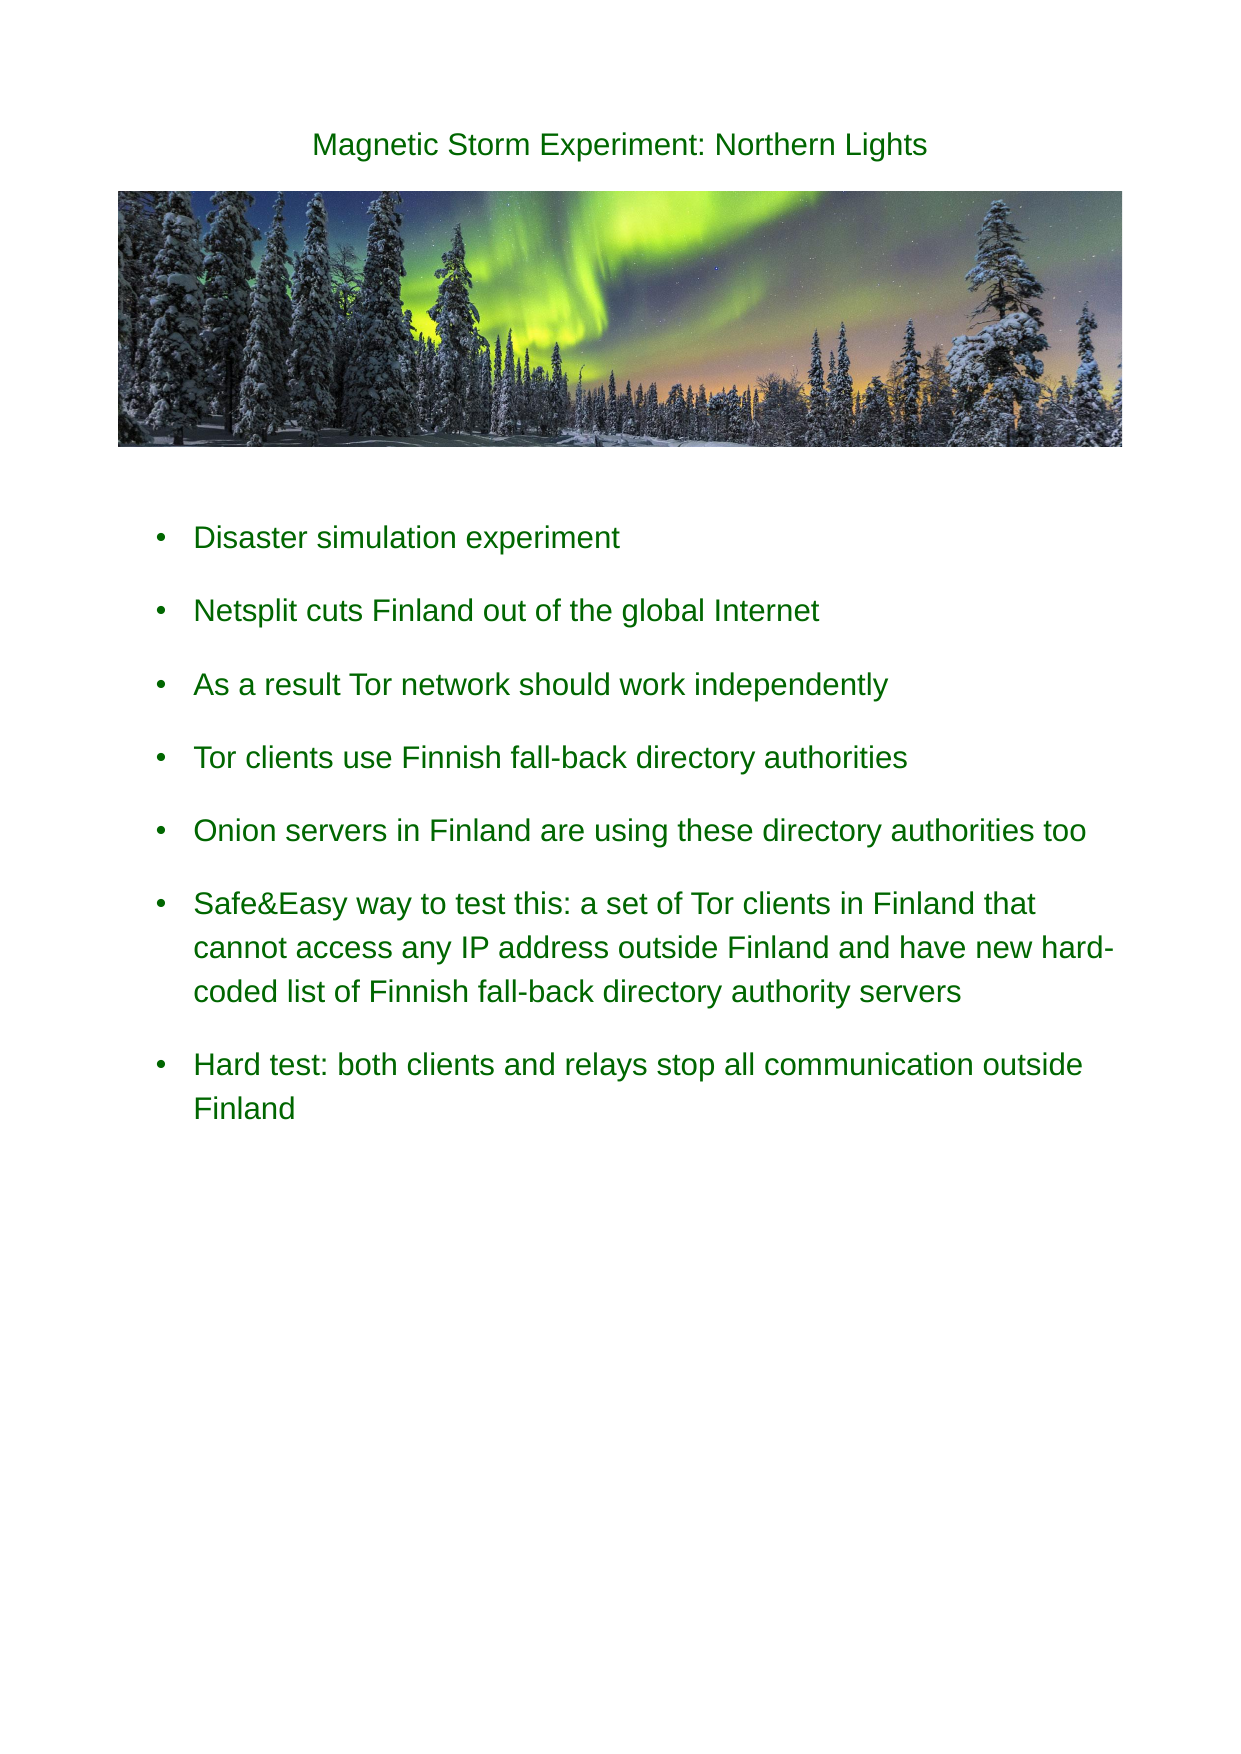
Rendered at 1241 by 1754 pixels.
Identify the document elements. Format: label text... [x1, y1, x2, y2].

list As a result Tor network should work independently [156, 658, 1122, 702]
picture [118, 191, 1123, 447]
list Hard test: both clients and relays stop all communication outside Finland [156, 1038, 1122, 1126]
list Tor clients use Finnish fall-back directory authorities [156, 731, 1122, 775]
list Netsplit cuts Finland out of the global Internet [156, 585, 1122, 629]
list Magnetic Storm Experiment: Northern Lights [118, 118, 1122, 162]
list Disaster simulation experiment [156, 512, 1122, 555]
list Onion servers in Finland are using these directory authorities too [156, 804, 1122, 848]
list Safe&Easy way to test this: a set of Tor clients in Finland that cannot access any IP address outside Finland and have new hard-coded list of Finnish fall-back directory authority servers [156, 878, 1122, 1009]
